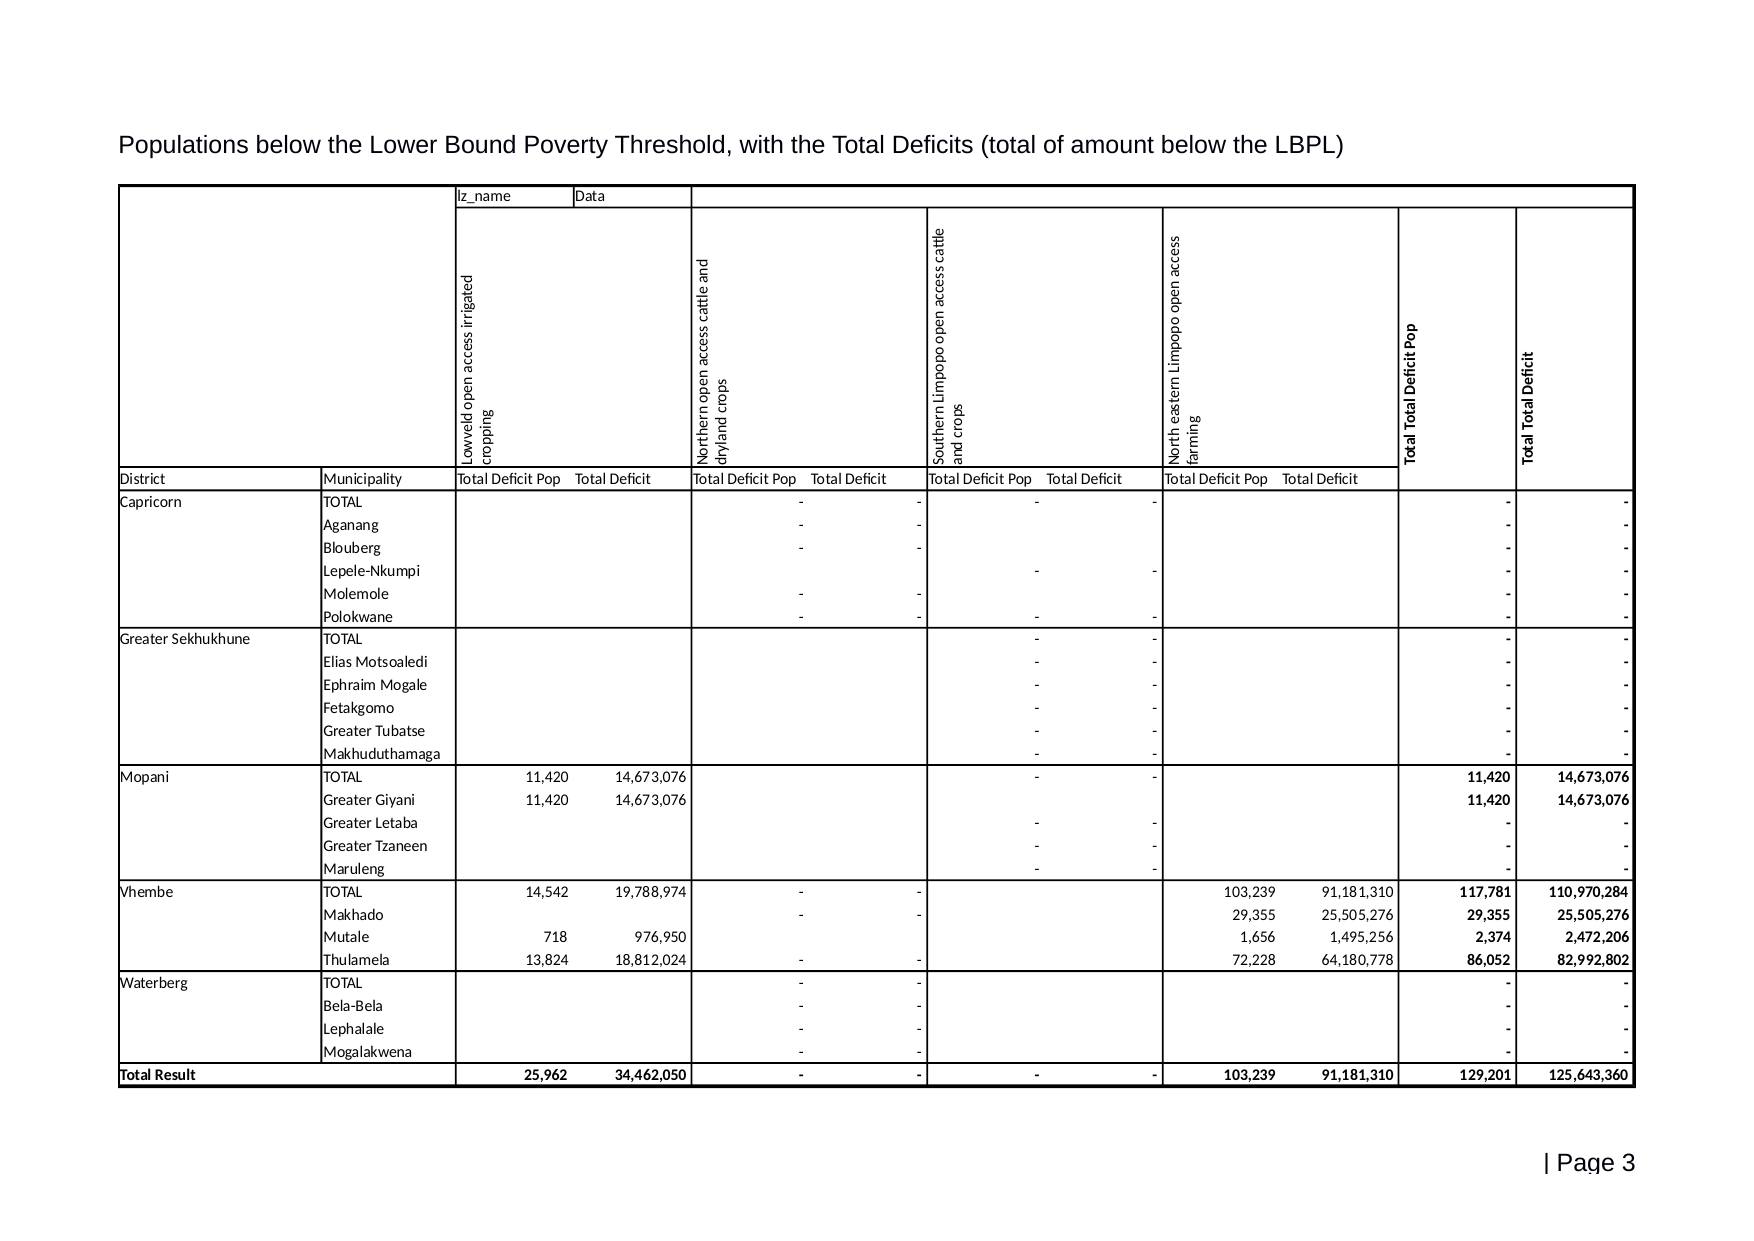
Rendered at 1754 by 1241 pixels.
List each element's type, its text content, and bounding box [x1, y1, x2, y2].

text Populations below the Lower Bound Poverty Threshold, with the Total Deficits (total of amount below the LBPL) [118, 130, 1636, 159]
